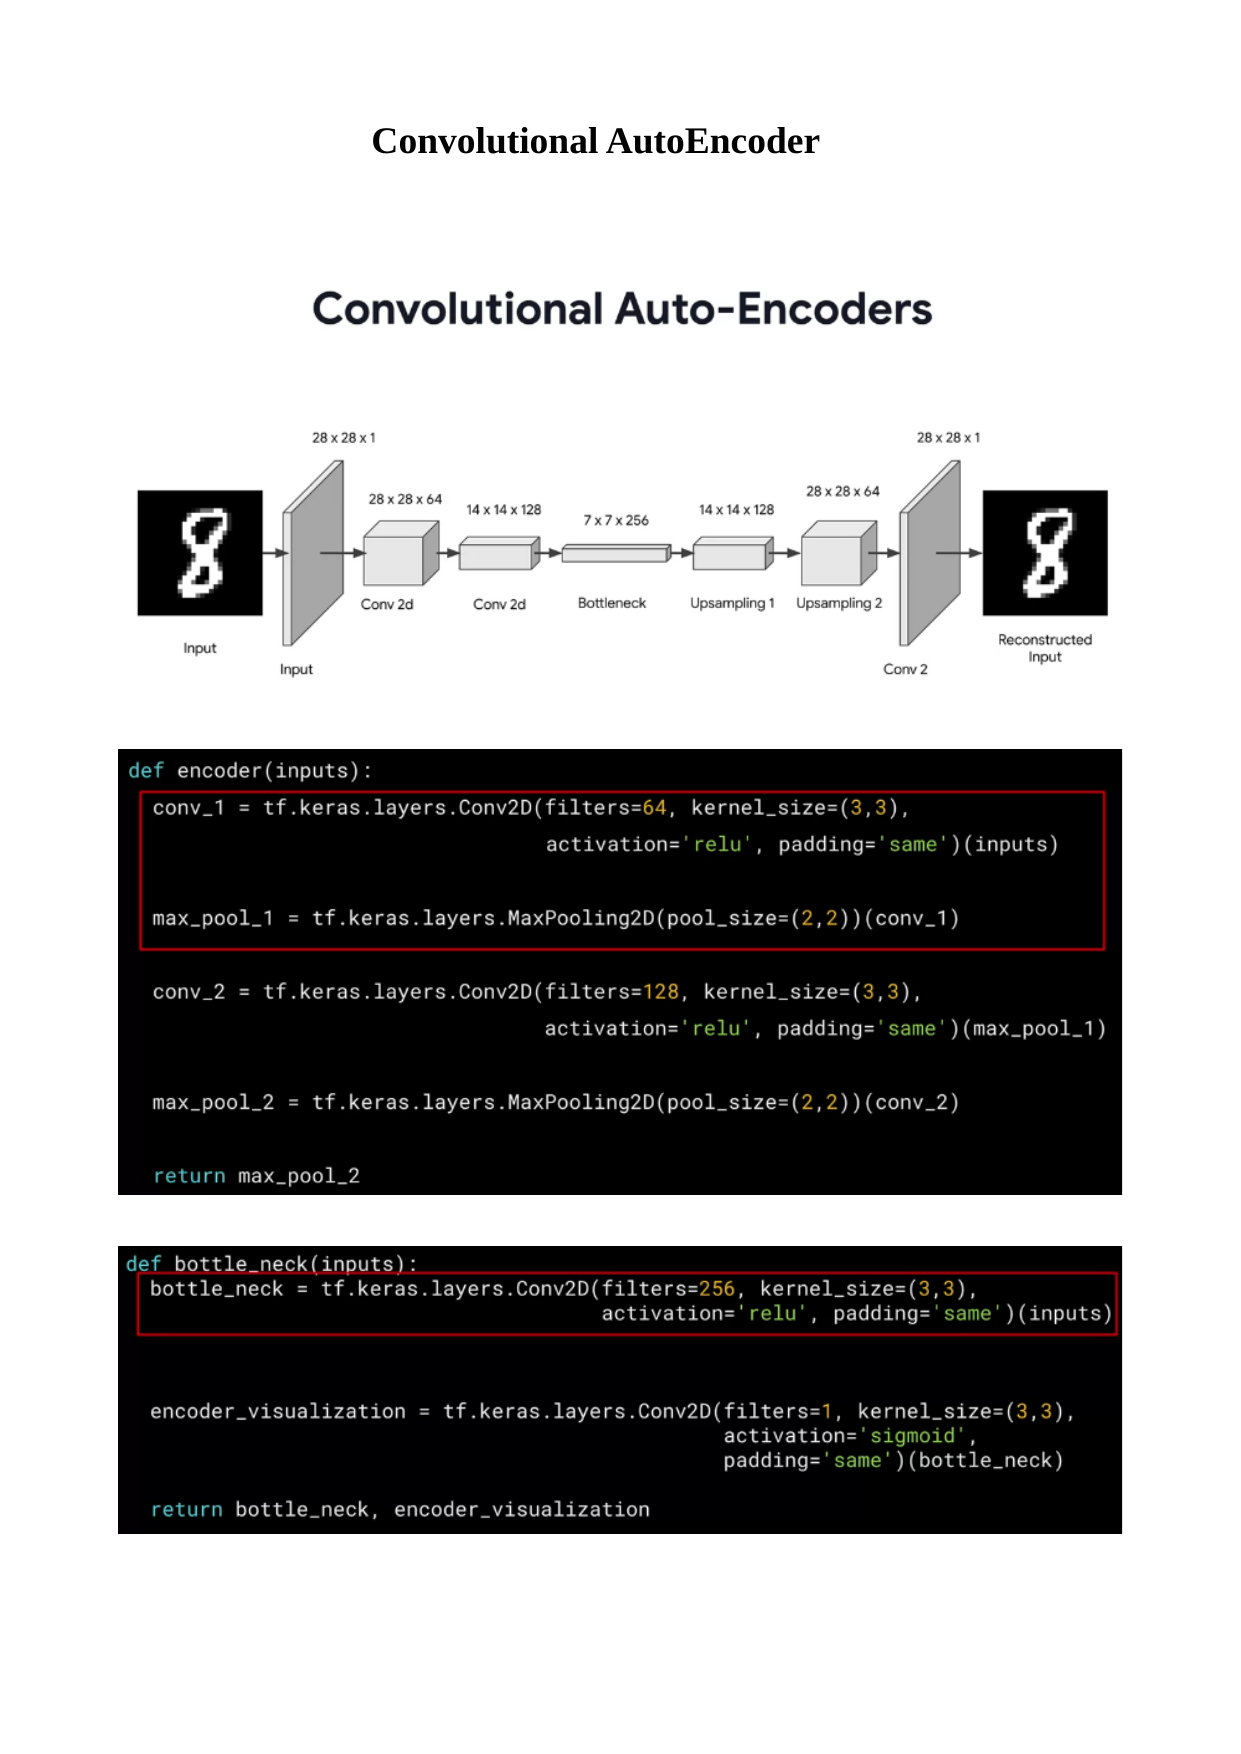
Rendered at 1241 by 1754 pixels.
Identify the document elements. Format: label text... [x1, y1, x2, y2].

subtitle Convolutional AutoEncoder [118, 118, 1122, 161]
picture [118, 749, 1123, 1195]
picture [118, 268, 1123, 698]
picture [118, 1246, 1123, 1534]
